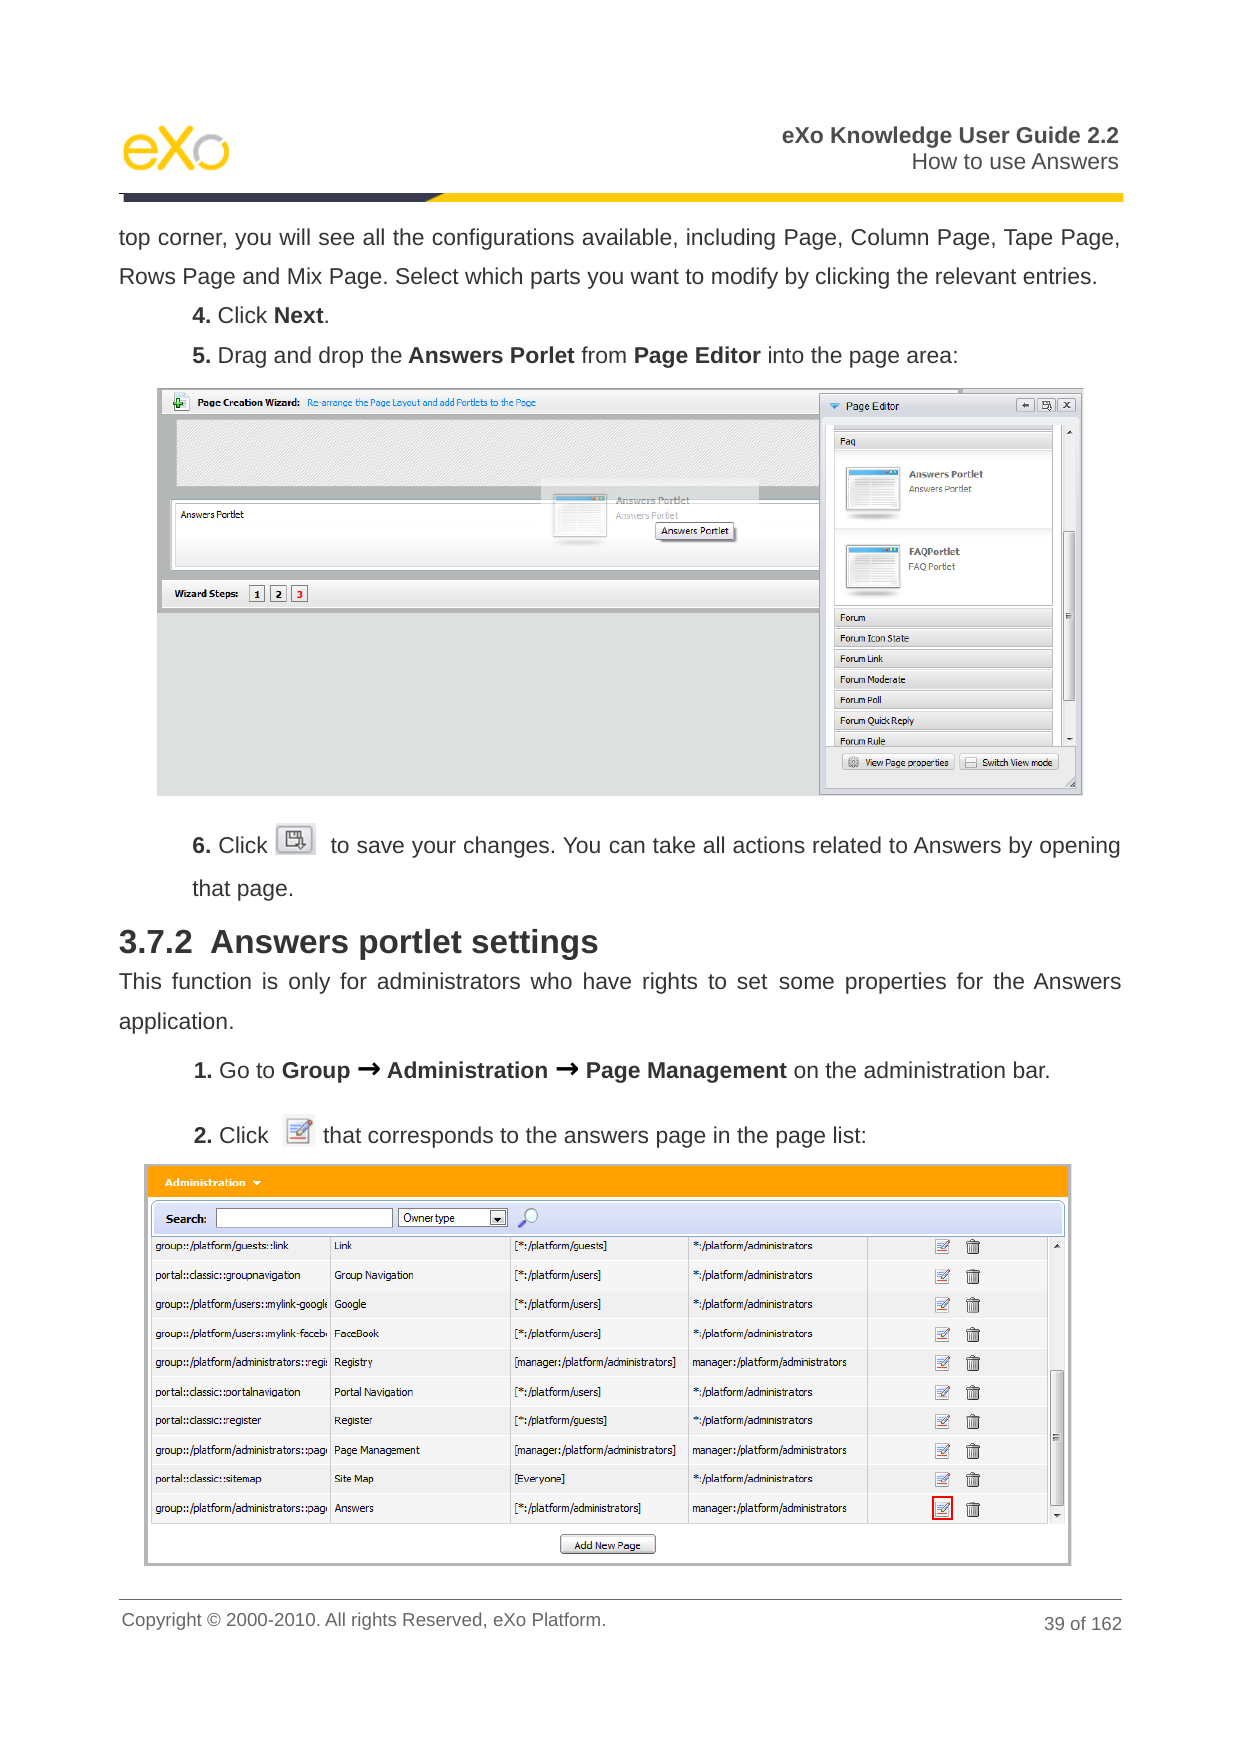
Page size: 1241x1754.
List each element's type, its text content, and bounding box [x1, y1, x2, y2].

text 5. Drag and drop the Answers Porlet from Page Editor into the page area: [118, 342, 1122, 368]
picture [275, 823, 316, 855]
picture [157, 388, 1084, 796]
picture [123, 125, 230, 171]
subtitle Answers portlet settings [118, 922, 1122, 961]
picture [123, 193, 1124, 202]
text This function is only for administrators who have rights to set some properties for the Answers application. [118, 968, 1122, 1034]
list 1. Go to Group → Administration → Page Management on the administration bar. [156, 1047, 1122, 1087]
list 2. Click that corresponds to the answers page in the page list: [156, 1107, 1122, 1154]
picture [144, 1164, 1072, 1566]
text 4. Click Next. [118, 302, 1122, 329]
picture [282, 1114, 316, 1147]
list 6. Click to save your changes. You can take all actions related to Answers by opening that page. [154, 381, 1122, 902]
text top corner, you will see all the configurations available, including Page, Column Page, Tape Page, Rows Page and Mix Page. Select which parts you want to modify by clicking the relevant entries. [118, 223, 1122, 289]
